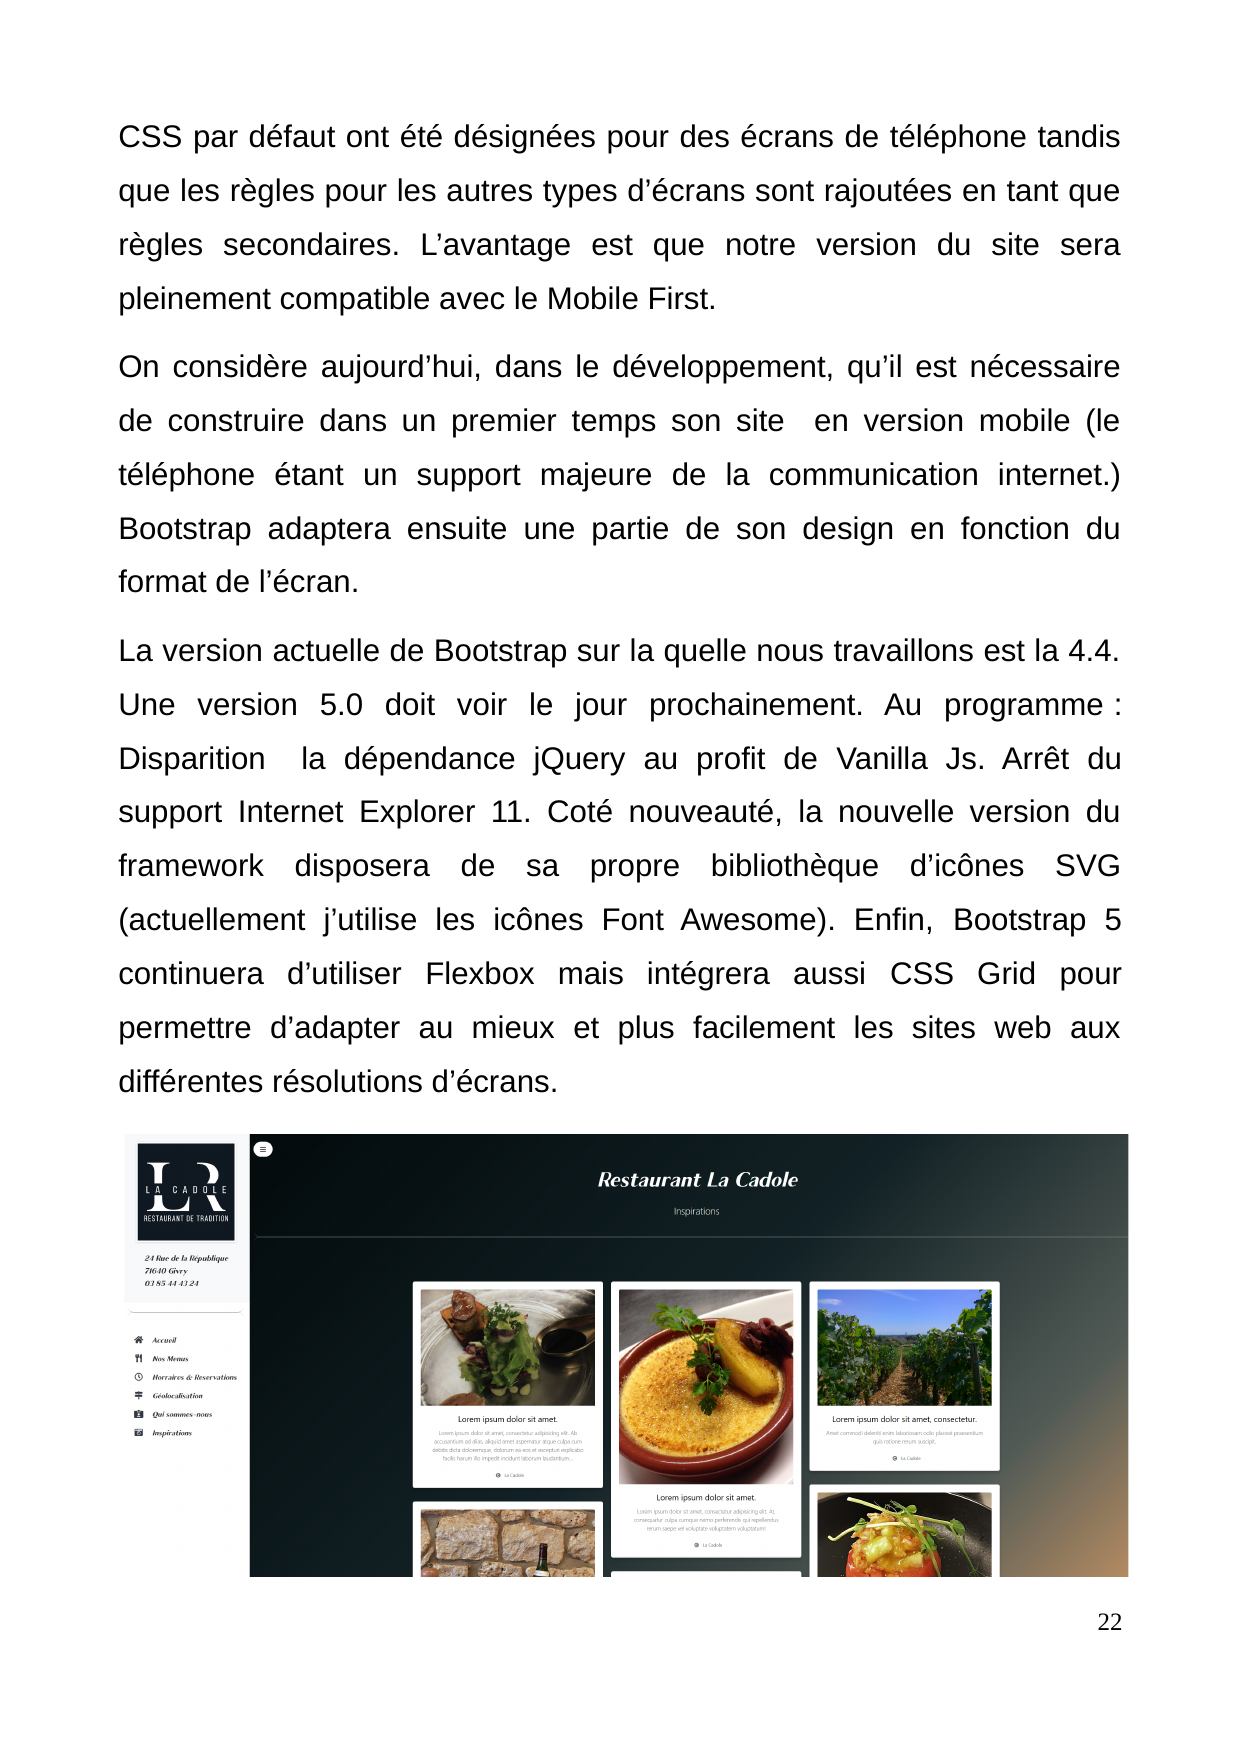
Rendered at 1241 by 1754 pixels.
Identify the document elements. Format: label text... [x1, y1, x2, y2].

text CSS par défaut ont été désignées pour des écrans de téléphone tandis que les règles pour les autres types d’écrans sont rajoutées en tant que règles secondaires. L’avantage est que notre version du site sera pleinement compatible avec le Mobile First. [118, 118, 1122, 316]
text La version actuelle de Bootstrap sur la quelle nous travaillons est la 4.4. Une version 5.0 doit voir le jour prochainement. Au programme : Disparition la dépendance jQuery au profit de Vanilla Js. Arrêt du support Internet Explorer 11. Coté nouveauté, la nouvelle version du framework disposera de sa propre bibliothèque d’icônes SVG (actuellement j’utilise les icônes Font Awesome). Enfin, Bootstrap 5 continuera d’utiliser Flexbox mais intégrera aussi CSS Grid pour permettre d’adapter au mieux et plus facilement les sites web aux différentes résolutions d’écrans. [118, 632, 1122, 1099]
picture [124, 1134, 1129, 1577]
text On considère aujourd’hui, dans le développement, qu’il est nécessaire de construire dans un premier temps son site en version mobile (le téléphone étant un support majeure de la communication internet.) Bootstrap adaptera ensuite une partie de son design en fonction du format de l’écran. [118, 348, 1122, 599]
